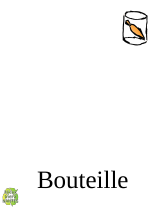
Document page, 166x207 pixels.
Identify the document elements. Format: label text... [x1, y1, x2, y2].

table_header Bouteille [6, 160, 159, 200]
table_header [108, 6, 159, 59]
table_header [6, 6, 57, 59]
table_cell [6, 59, 159, 159]
table_header [57, 6, 108, 59]
picture [2, 187, 19, 207]
picture [117, 10, 154, 47]
